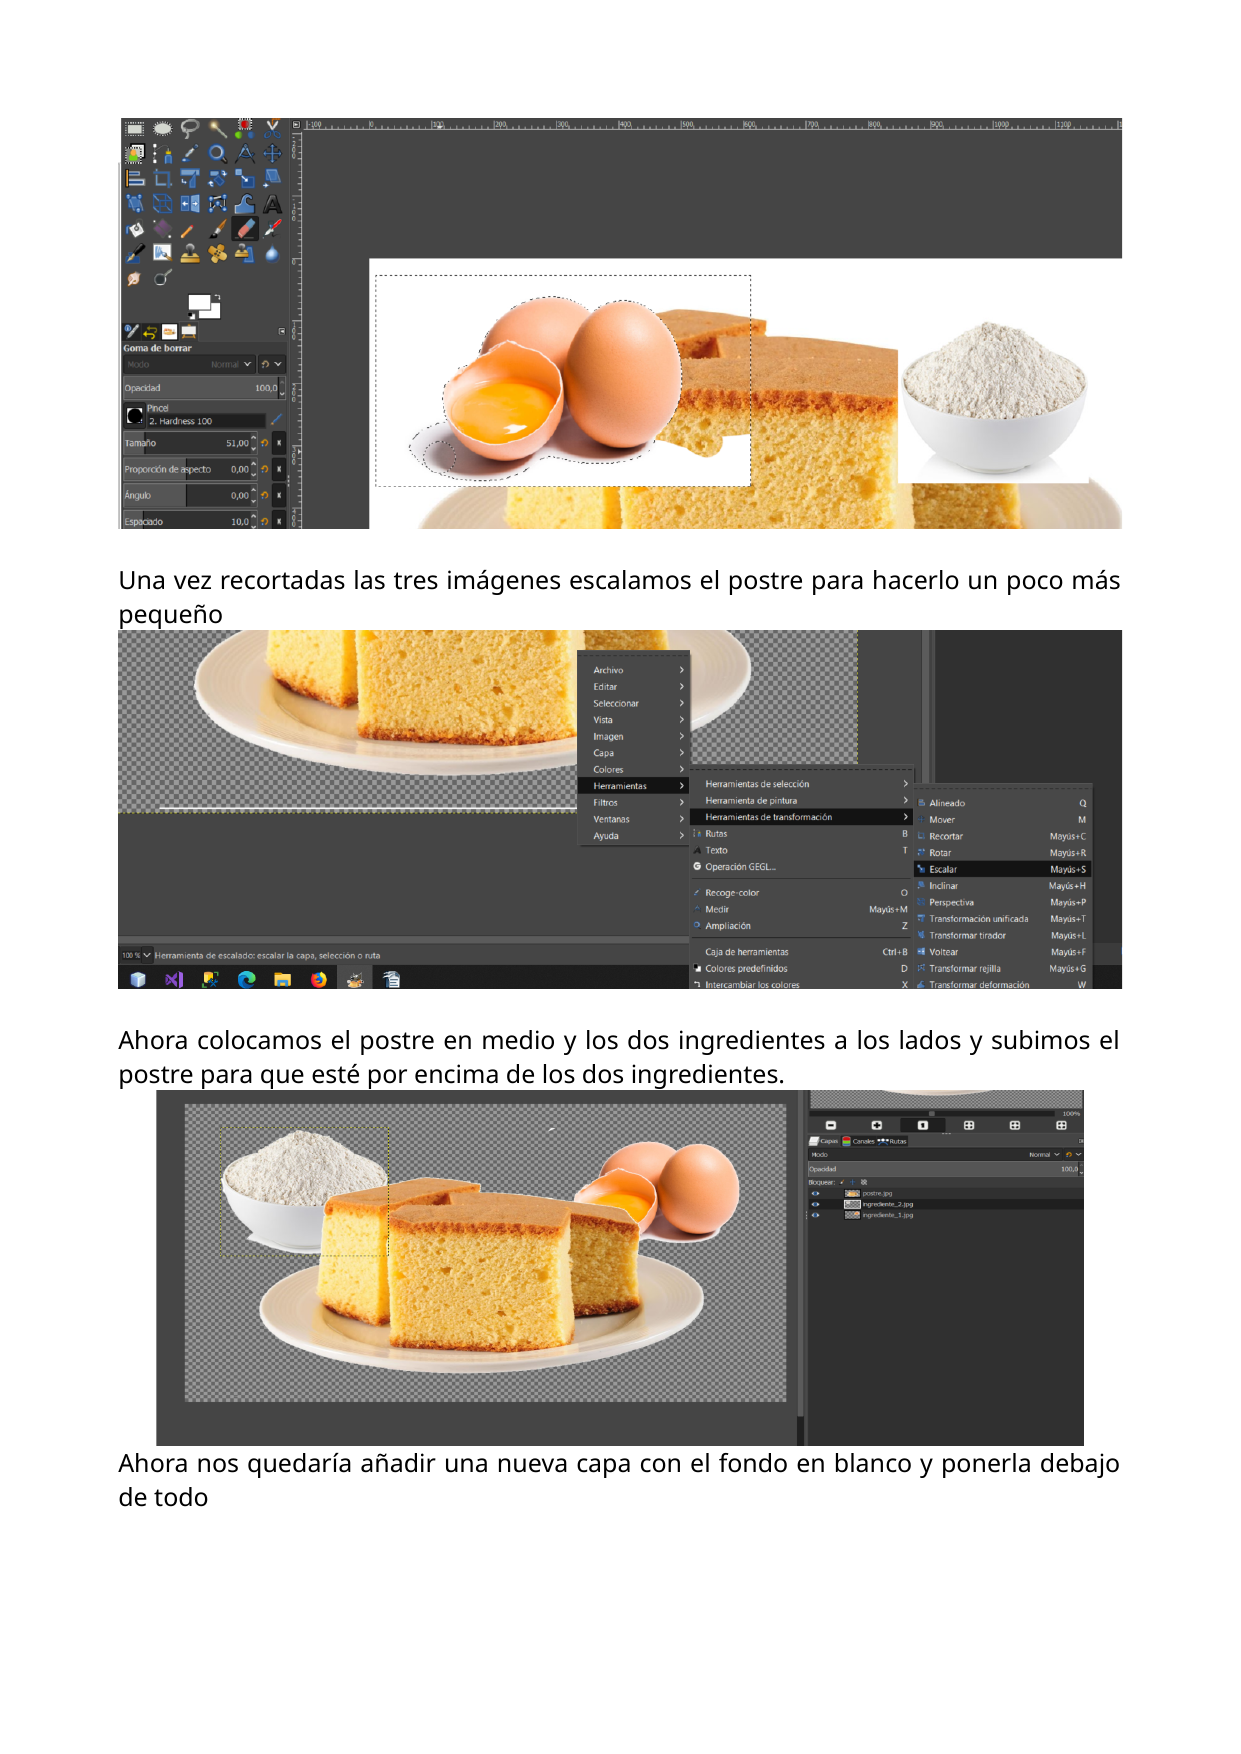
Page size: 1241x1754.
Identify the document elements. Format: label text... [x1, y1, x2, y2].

text Ahora nos quedaría añadir una nueva capa con el fondo en blanco y ponerla debajo de todo [118, 1249, 1122, 1513]
text Ahora colocamos el postre en medio y los dos ingredientes a los lados y subimos el postre para que esté por encima de los dos ingredientes. [118, 1022, 1122, 1091]
picture [156, 1090, 1084, 1446]
text Una vez recortadas las tres imágenes escalamos el postre para hacerlo un poco más pequeño [118, 563, 1122, 630]
picture [118, 630, 1123, 989]
picture [118, 118, 1123, 529]
